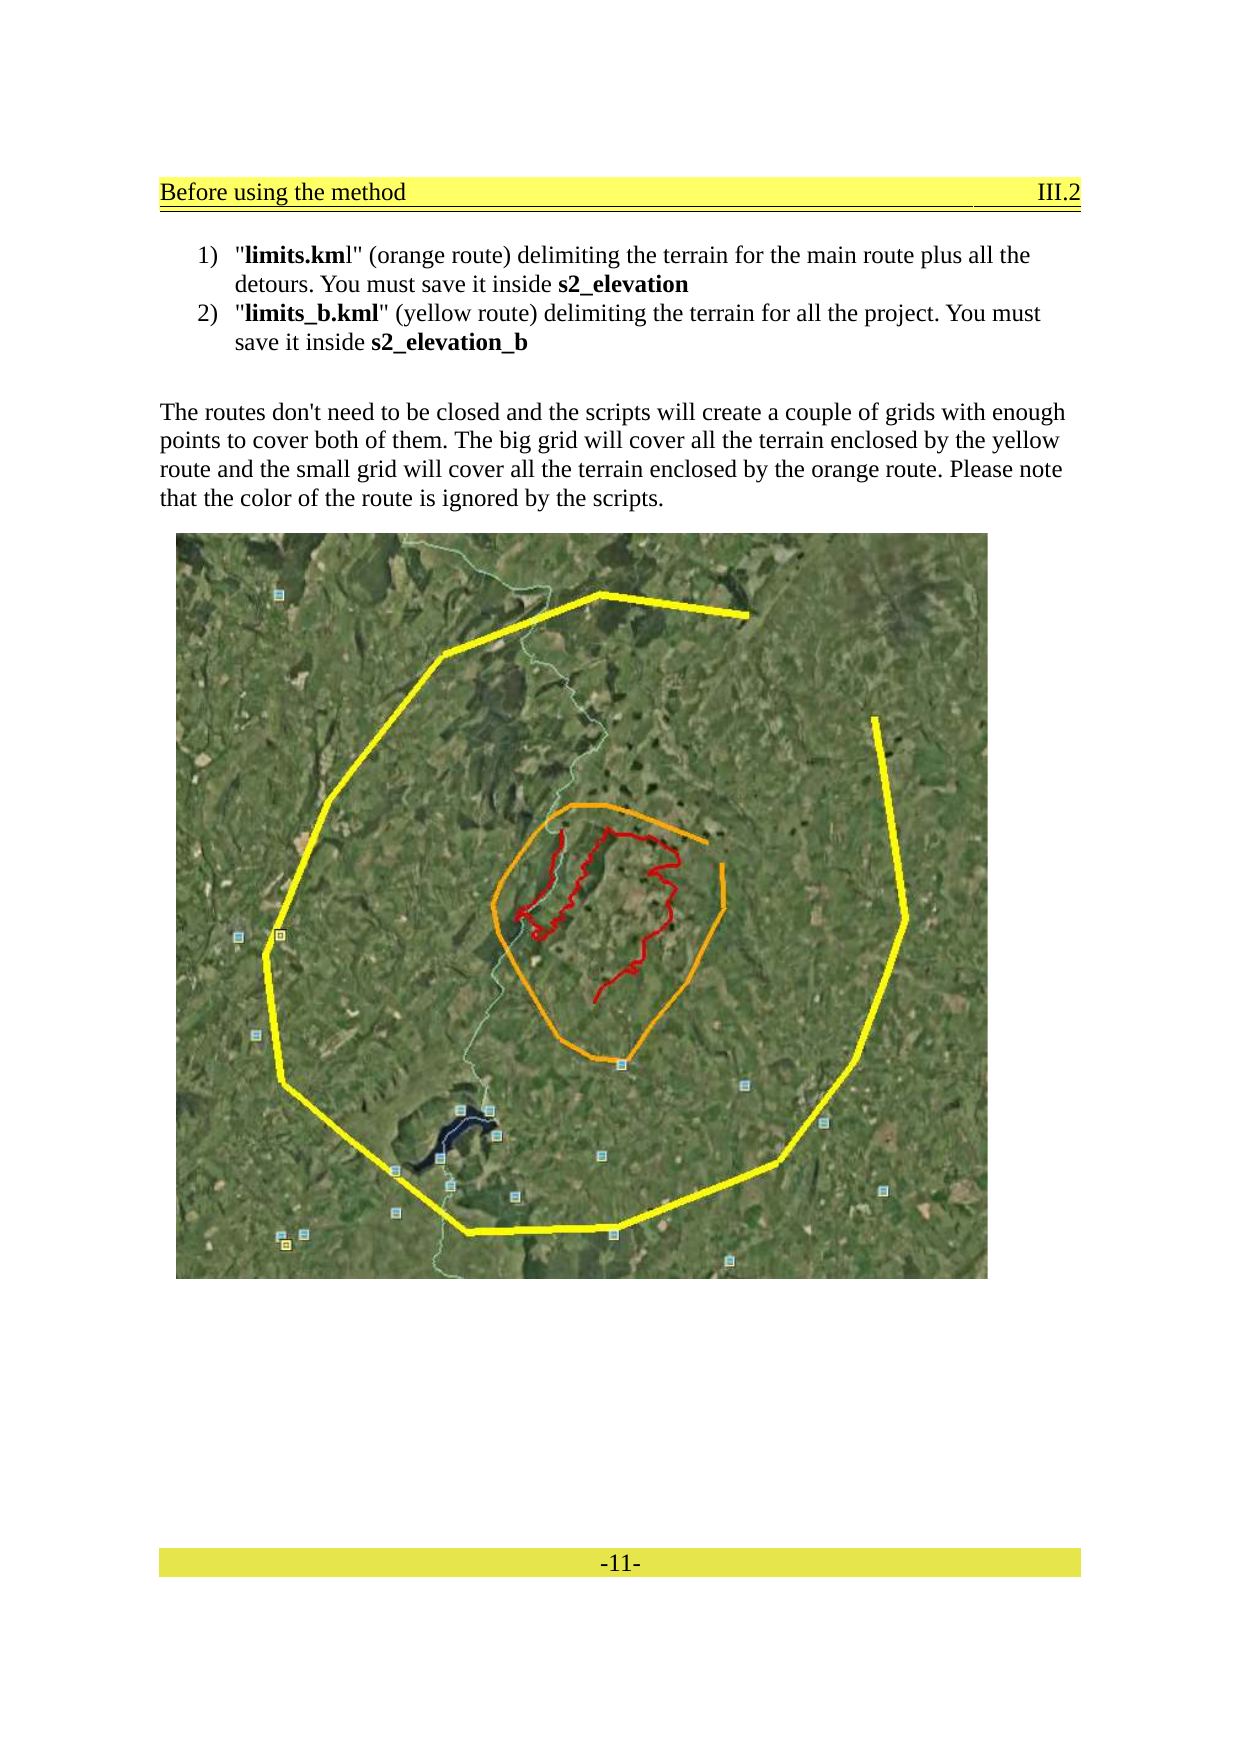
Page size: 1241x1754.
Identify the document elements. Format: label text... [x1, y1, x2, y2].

list "limits.kml" (orange route) delimiting the terrain for the main route plus all the detours. You must save it inside s2_elevation [197, 240, 1081, 298]
picture [176, 533, 988, 1279]
list "limits_b.kml" (yellow route) delimiting the terrain for all the project. You must save it inside s2_elevation_b [197, 298, 1081, 355]
text The routes don't need to be closed and the scripts will create a couple of grids with enough points to cover both of them. The big grid will cover all the terrain enclosed by the yellow route and the small grid will cover all the terrain enclosed by the orange route. Please note that the color of the route is ignored by the scripts. [159, 397, 1081, 512]
